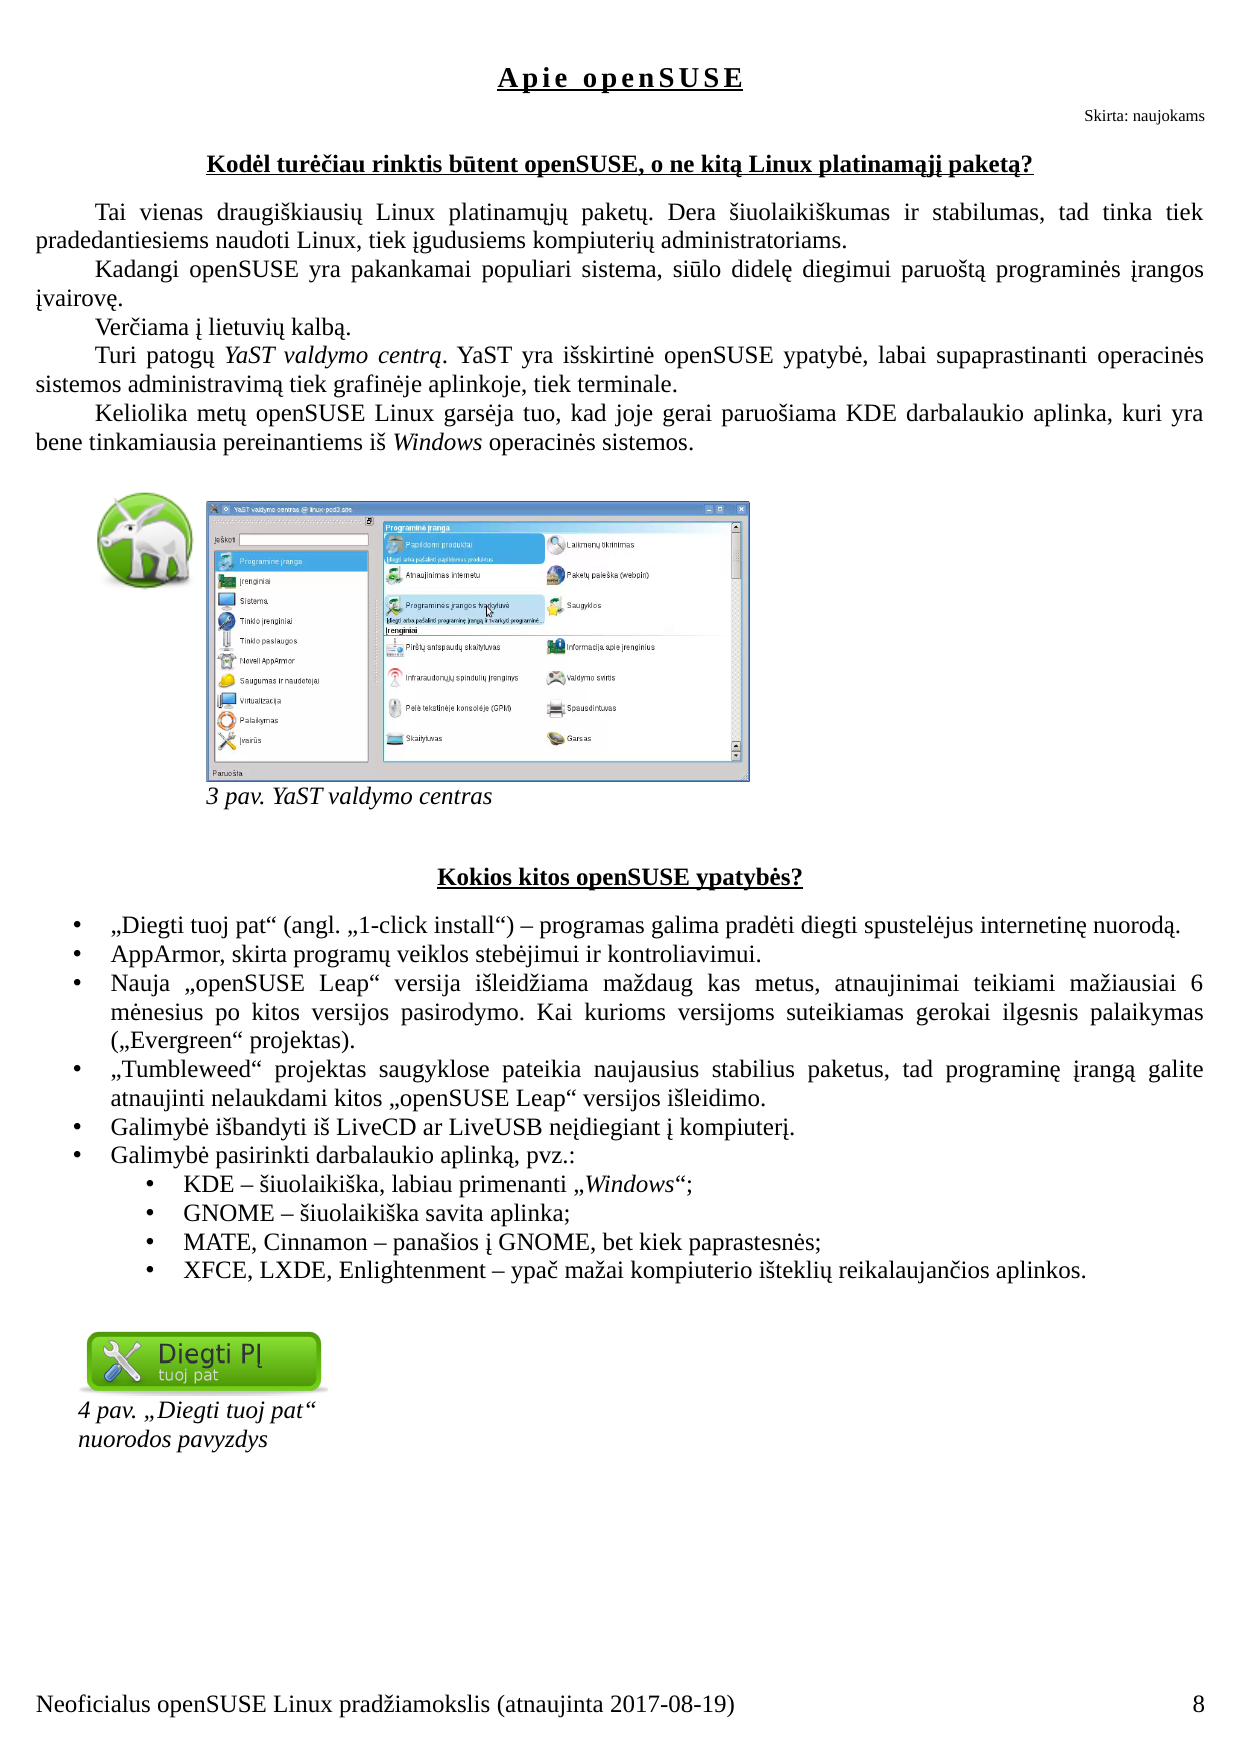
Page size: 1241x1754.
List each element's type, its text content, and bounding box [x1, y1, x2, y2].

text 3 pav. YaST valdymo centras [206, 782, 749, 810]
list MATE, Cinnamon – panašios į GNOME, bet kiek paprastesnės; [146, 1227, 1205, 1255]
text Keliolika metų openSUSE Linux garsėja tuo, kad joje gerai paruošiama KDE darbalaukio aplinka, kuri yra bene tinkamiausia pereinantiems iš Windows operacinės sistemos. [35, 398, 1205, 456]
subtitle Apie openSUSE [35, 60, 1205, 93]
list Galimybė pasirinkti darbalaukio aplinką, pvz.: [73, 1140, 1205, 1169]
text Kadangi openSUSE yra pakankamai populiari sistema, siūlo didelę diegimui paruoštą programinės įrangos įvairovę. [35, 254, 1205, 312]
list KDE – šiuolaikiška, labiau primenanti „Windows“; [146, 1169, 1205, 1198]
text Tai vienas draugiškiausių Linux platinamųjų paketų. Dera šiuolaikiškumas ir stabilumas, tad tinka tiek pradedantiesiems naudoti Linux, tiek įgudusiems kompiuterių administratoriams. [35, 197, 1205, 254]
text 4 pav. „Diegti tuoj pat“ nuorodos pavyzdys [78, 1396, 328, 1453]
picture [78, 1330, 329, 1396]
list „Diegti tuoj pat“ (angl. „1-click install“) – programas galima pradėti diegti spustelėjus internetinę nuorodą. [73, 910, 1205, 939]
list Nauja „openSUSE Leap“ versija išleidžiama maždaug kas metus, atnaujinimai teikiami mažiausiai 6 mėnesius po kitos versijos pasirodymo. Kai kurioms versijoms suteikiamas gerokai ilgesnis palaikymas („Evergreen“ projektas). [73, 968, 1205, 1054]
list GNOME – šiuolaikiška savita aplinka; [146, 1198, 1205, 1227]
text Kokios kitos openSUSE ypatybės? [35, 862, 1205, 891]
text Turi patogų YaST valdymo centrą. YaST yra išskirtinė openSUSE ypatybė, labai supaprastinanti operacinės sistemos administravimą tiek grafinėje aplinkoje, tiek terminale. [35, 341, 1205, 398]
list „Tumbleweed“ projektas saugyklose pateikia naujausius stabilius paketus, tad programinę įrangą galite atnaujinti nelaukdami kitos „openSUSE Leap“ versijos išleidimo. [73, 1054, 1205, 1112]
text Verčiama į lietuvių kalbą. [35, 312, 1205, 341]
list Galimybė išbandyti iš LiveCD ar LiveUSB neįdiegiant į kompiuterį. [73, 1112, 1205, 1140]
text Skirta: naujokams [35, 106, 1205, 125]
picture [206, 501, 750, 782]
picture [96, 490, 197, 591]
list XFCE, LXDE, Enlightenment – ypač mažai kompiuterio išteklių reikalaujančios aplinkos. [146, 1255, 1205, 1284]
text Kodėl turėčiau rinktis būtent openSUSE, o ne kitą Linux platinamąjį paketą? [35, 149, 1205, 178]
list AppArmor, skirta programų veiklos stebėjimui ir kontroliavimui. [73, 939, 1205, 968]
